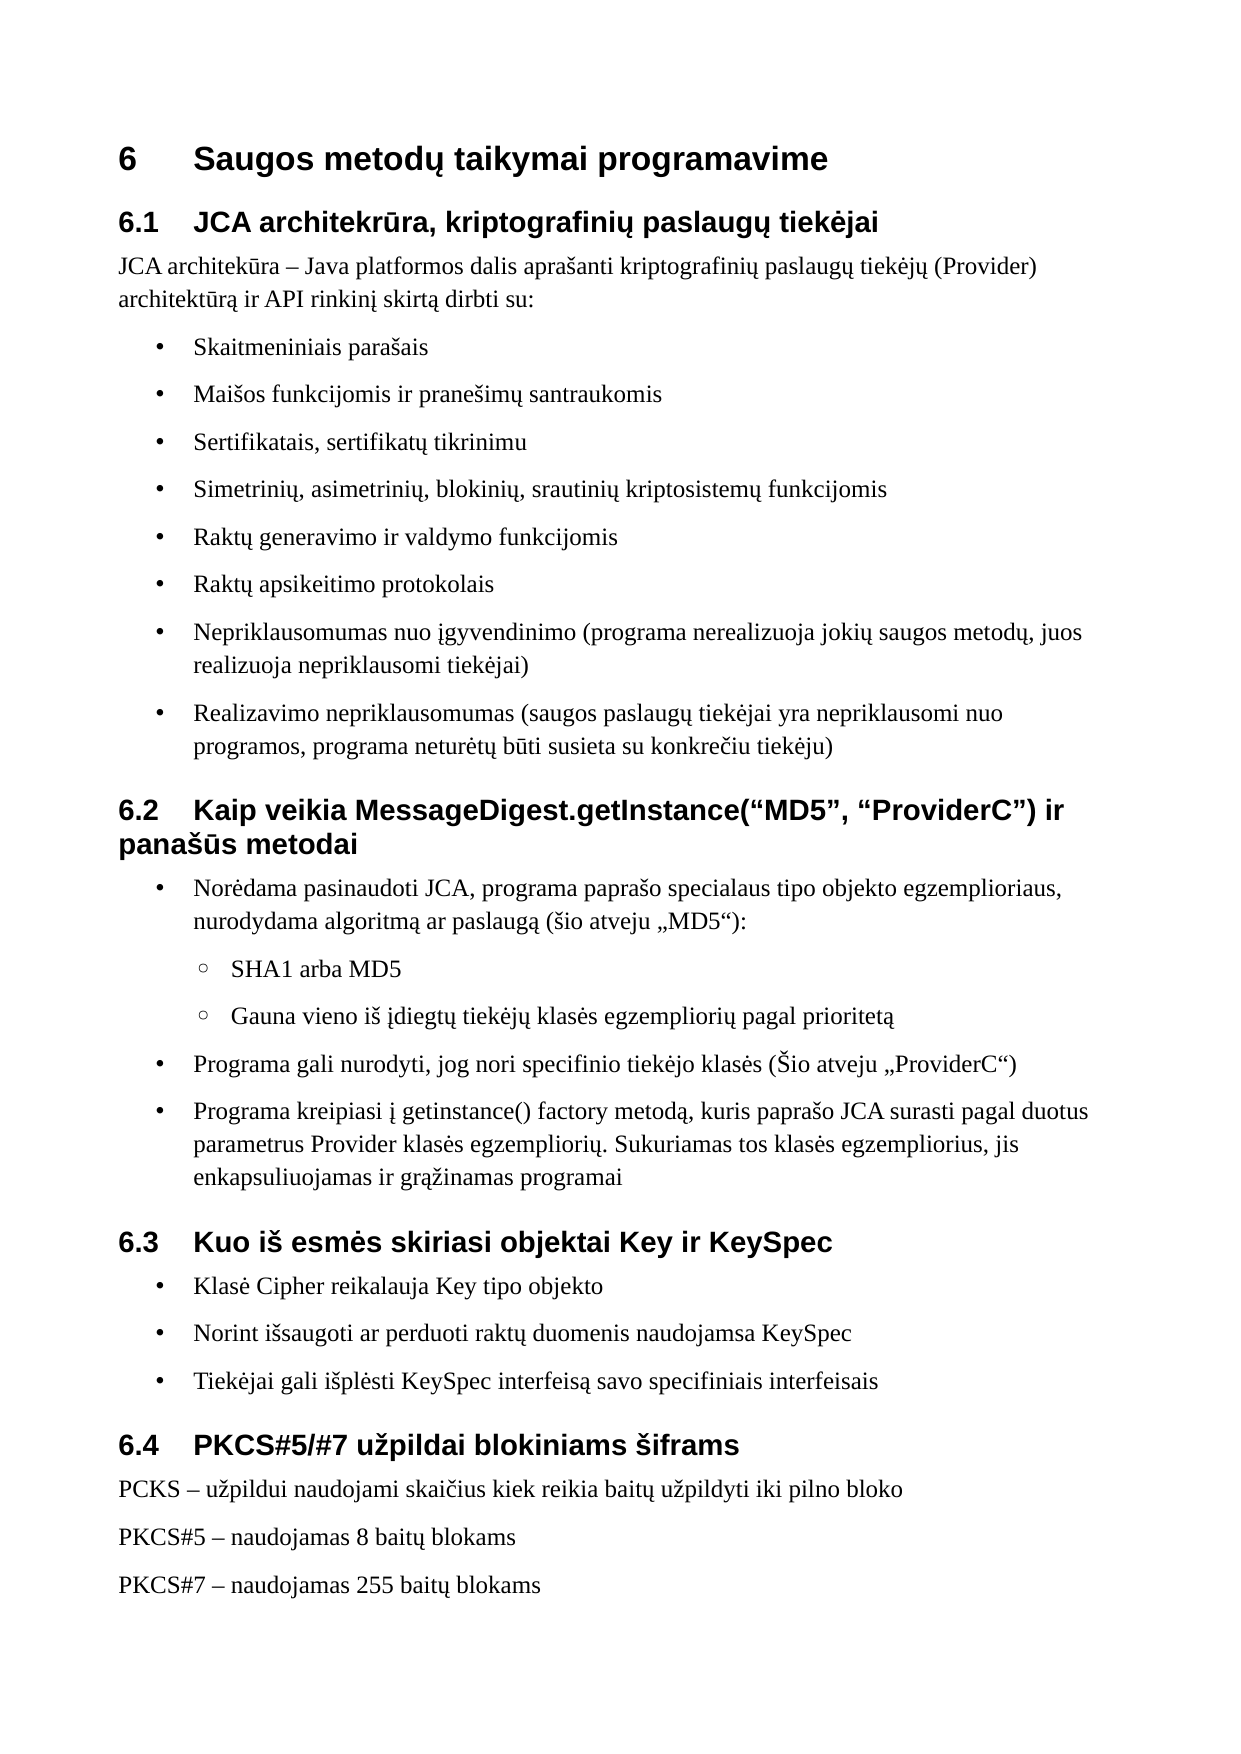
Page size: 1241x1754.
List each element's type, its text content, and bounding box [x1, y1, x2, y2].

list Simetrinių, asimetrinių, blokinių, srautinių kriptosistemų funkcijomis [156, 474, 1122, 503]
text PCKS – užpildui naudojami skaičius kiek reikia baitų užpildyti iki pilno bloko [118, 1474, 1122, 1503]
subtitle Saugos metodų taikymai programavime [118, 139, 1122, 178]
list Klasė Cipher reikalauja Key tipo objekto [156, 1271, 1122, 1300]
list Maišos funkcijomis ir pranešimų santraukomis [156, 379, 1122, 408]
list Raktų generavimo ir valdymo funkcijomis [156, 522, 1122, 551]
subtitle PKCS#5/#7 užpildai blokiniams šiframs [118, 1428, 1122, 1462]
list Norėdama pasinaudoti JCA, programa paprašo specialaus tipo objekto egzemplioriaus, nurodydama algoritmą ar paslaugą (šio atveju „MD5“): [156, 873, 1122, 935]
list Tiekėjai gali išplėsti KeySpec interfeisą savo specifiniais interfeisais [156, 1366, 1122, 1395]
list Skaitmeniniais parašais [156, 332, 1122, 360]
subtitle JCA architekrūra, kriptografinių paslaugų tiekėjai [118, 205, 1122, 238]
list Programa kreipiasi į getinstance() factory metodą, kuris paprašo JCA surasti pagal duotus parametrus Provider klasės egzempliorių. Sukuriamas tos klasės egzempliorius, jis enkapsuliuojamas ir grąžinamas programai [156, 1096, 1122, 1191]
list Programa gali nurodyti, jog nori specifinio tiekėjo klasės (Šio atveju „ProviderC“) [156, 1049, 1122, 1078]
list Norint išsaugoti ar perduoti raktų duomenis naudojamsa KeySpec [156, 1318, 1122, 1347]
text JCA architekūra – Java platformos dalis aprašanti kriptografinių paslaugų tiekėjų (Provider) architektūrą ir API rinkinį skirtą dirbti su: [118, 251, 1122, 313]
text PKCS#7 – naudojamas 255 baitų blokams [118, 1570, 1122, 1598]
list SHA1 arba MD5 [193, 954, 1122, 982]
subtitle Kaip veikia MessageDigest.getInstance(“MD5”, “ProviderC”) ir panašūs metodai [118, 793, 1122, 861]
list Gauna vieno iš įdiegtų tiekėjų klasės egzempliorių pagal prioritetą [193, 1001, 1122, 1030]
text PKCS#5 – naudojamas 8 baitų blokams [118, 1522, 1122, 1551]
list Nepriklausomumas nuo įgyvendinimo (programa nerealizuoja jokių saugos metodų, juos realizuoja nepriklausomi tiekėjai) [156, 617, 1122, 679]
list Sertifikatais, sertifikatų tikrinimu [156, 427, 1122, 456]
subtitle Kuo iš esmės skiriasi objektai Key ir KeySpec [118, 1225, 1122, 1258]
list Realizavimo nepriklausomumas (saugos paslaugų tiekėjai yra nepriklausomi nuo programos, programa neturėtų būti susieta su konkrečiu tiekėju) [156, 698, 1122, 759]
list Raktų apsikeitimo protokolais [156, 569, 1122, 598]
